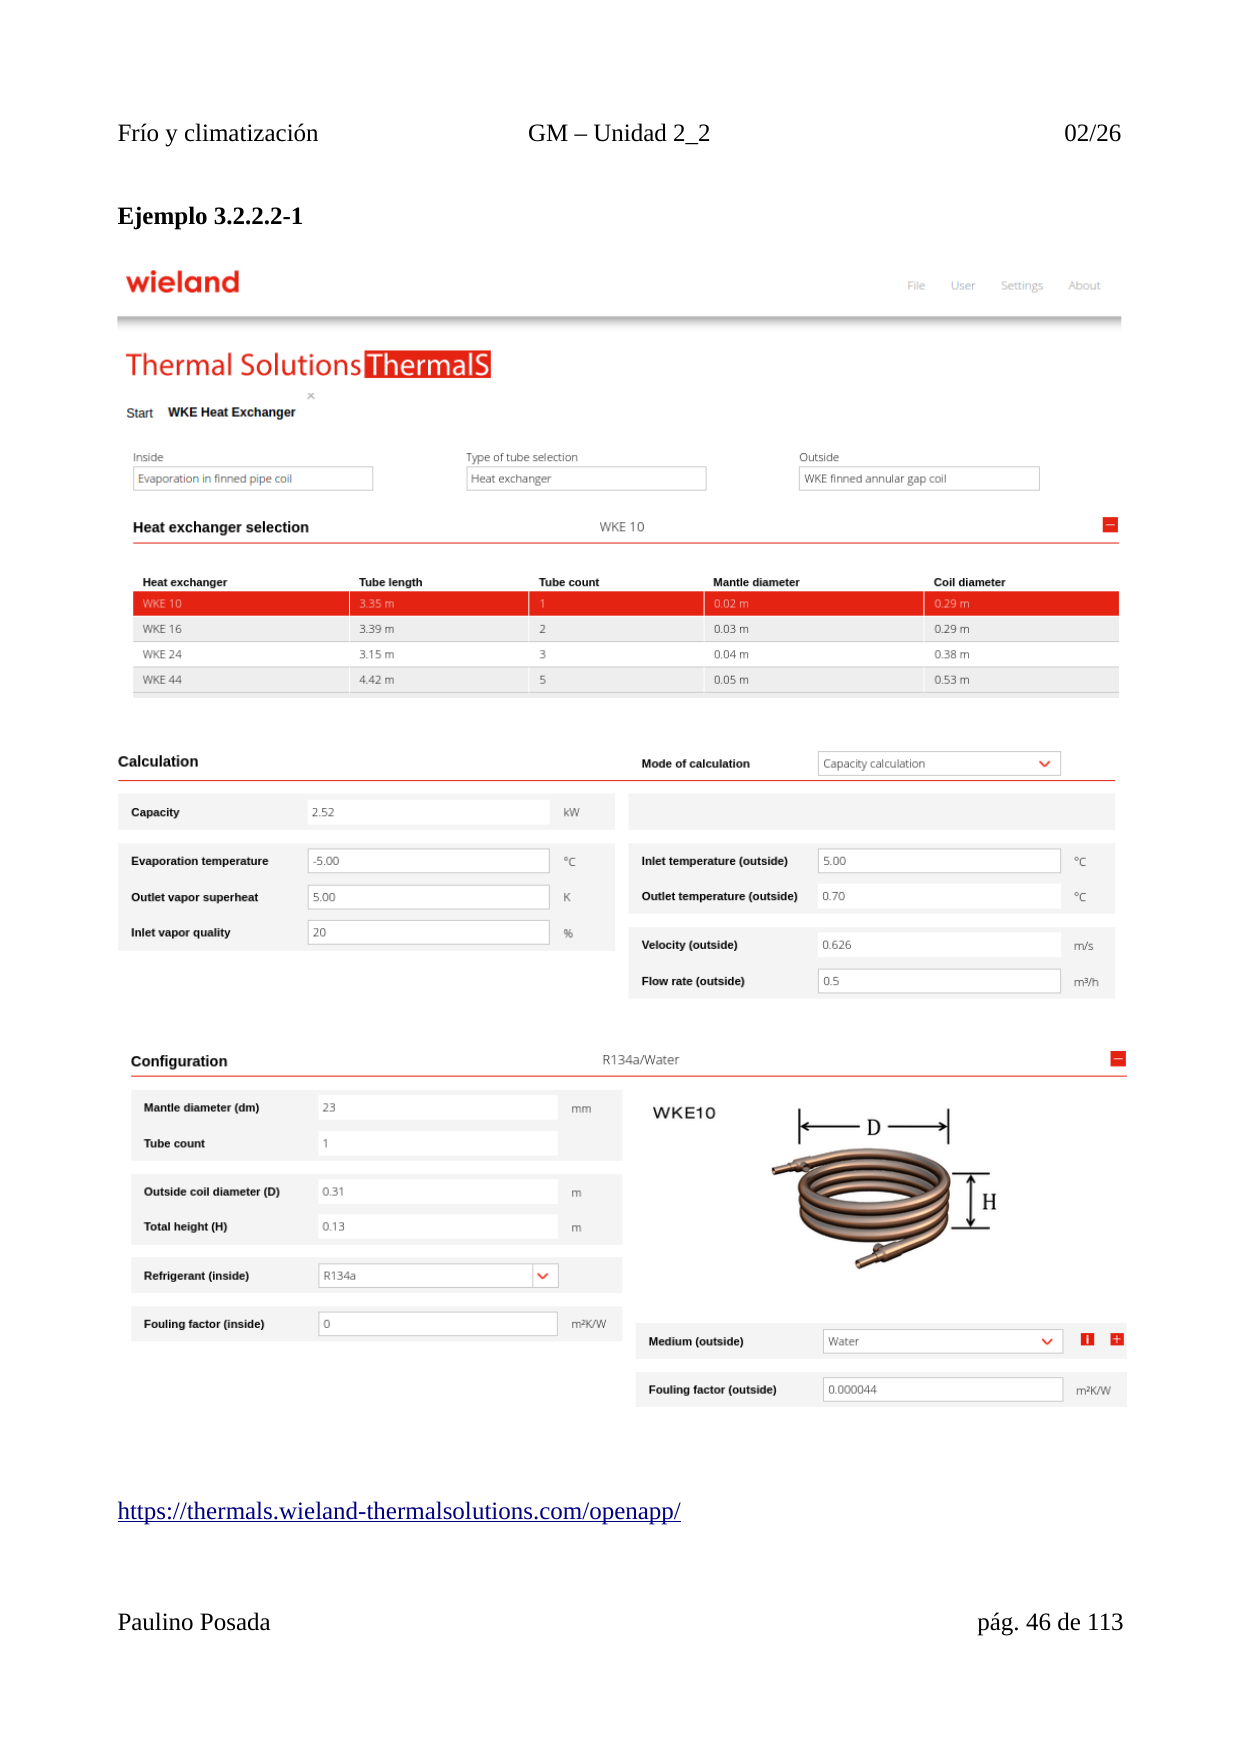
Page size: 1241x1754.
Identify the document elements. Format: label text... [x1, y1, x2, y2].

picture [111, 749, 1116, 1009]
text Ejemplo 3.2.2.2-1 [117, 201, 1123, 230]
text https://thermals.wieland-thermalsolutions.com/openapp/ [117, 1496, 1123, 1524]
picture [125, 1050, 1130, 1408]
picture [117, 257, 1122, 698]
